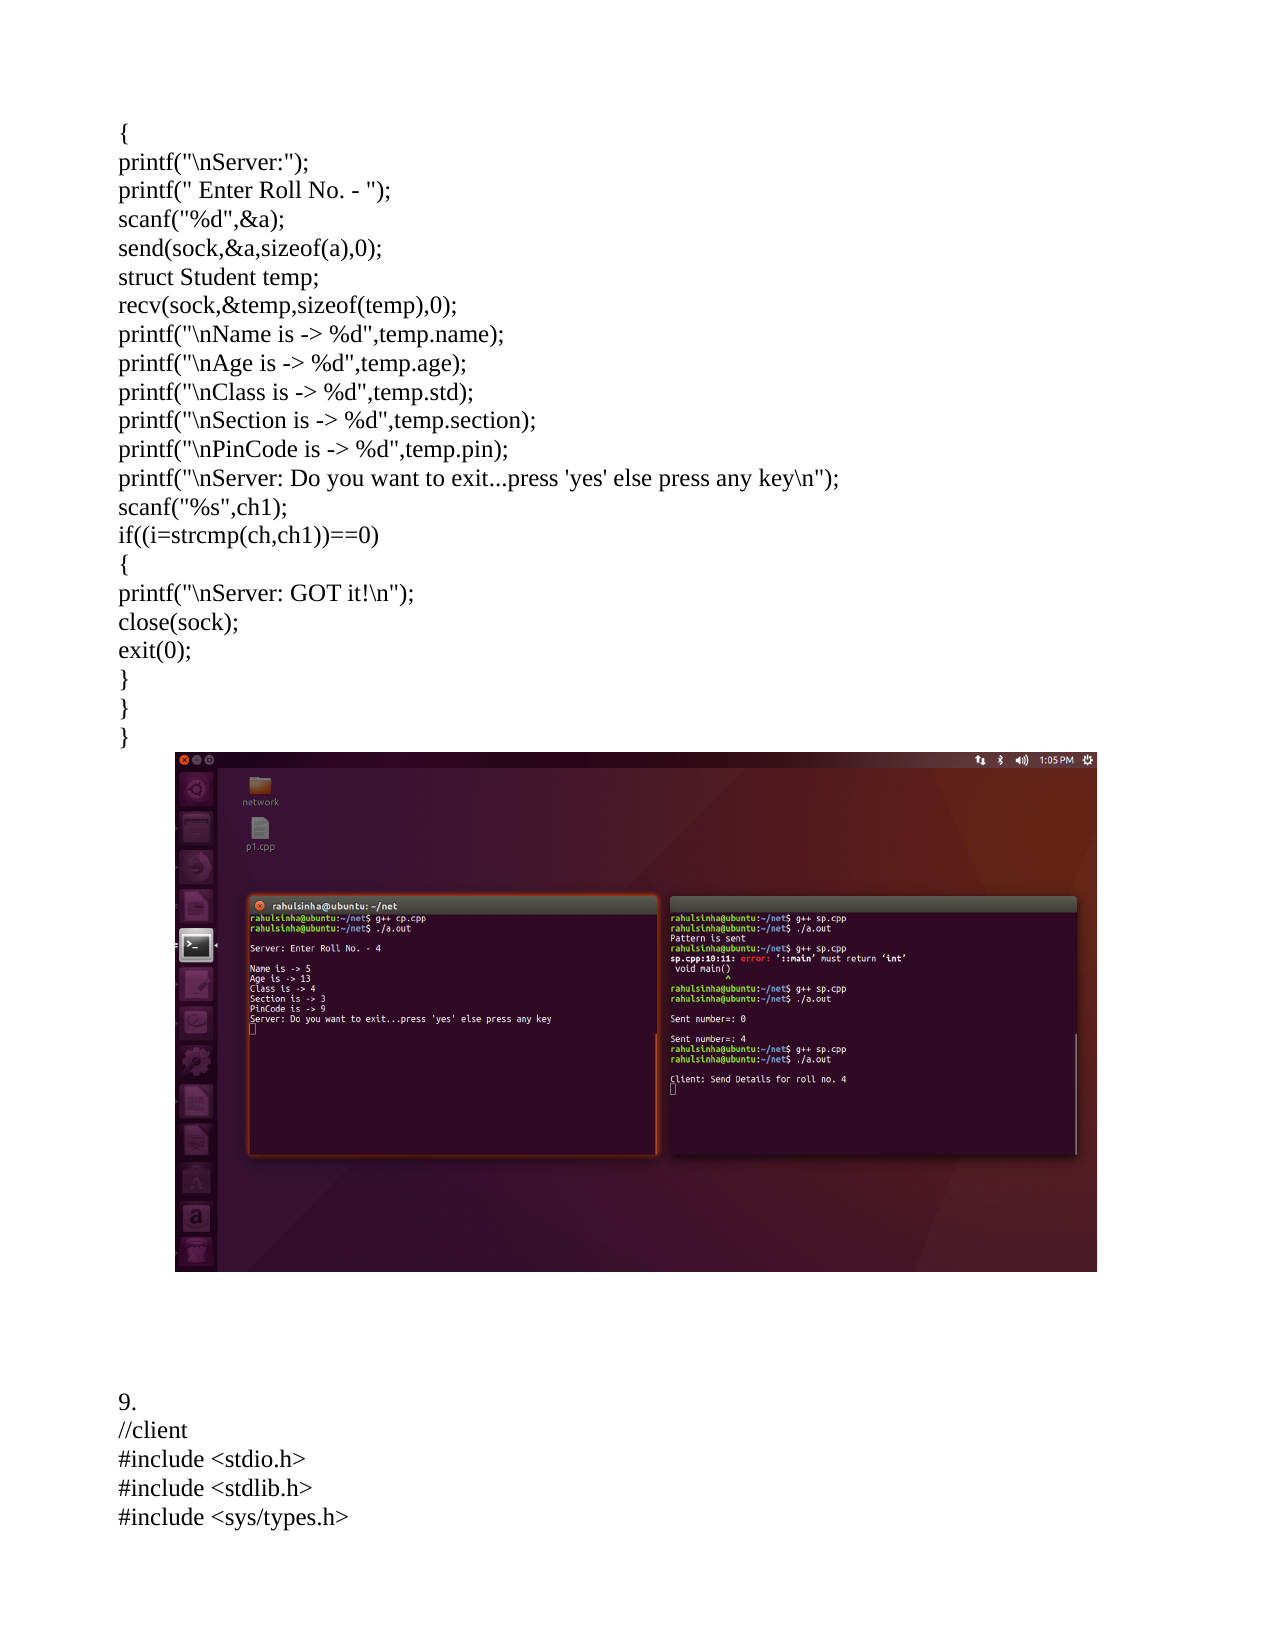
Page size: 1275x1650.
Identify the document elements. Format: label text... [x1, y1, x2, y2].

text { [118, 118, 1157, 147]
text printf("\nServer: GOT it!\n"); [118, 578, 1157, 607]
text printf("\nPinCode is -> %d",temp.pin); [118, 434, 1157, 463]
text printf("\nServer:"); [118, 147, 1157, 176]
text send(sock,&a,sizeof(a),0); [118, 233, 1157, 262]
text printf("\nAge is -> %d",temp.age); [118, 348, 1157, 377]
text } [118, 722, 1157, 751]
text #include <stdio.h> #include <stdlib.h> #include <sys/types.h> [118, 1444, 1157, 1530]
text 9. [118, 1387, 1157, 1415]
text struct Student temp; [118, 262, 1157, 291]
text scanf("%s",ch1); [118, 492, 1157, 521]
text printf("\nSection is -> %d",temp.section); [118, 406, 1157, 434]
text { [118, 549, 1157, 578]
picture [175, 752, 1098, 1272]
text } [118, 693, 1157, 722]
text if((i=strcmp(ch,ch1))==0) [118, 521, 1157, 549]
text printf("\nServer: Do you want to exit...press 'yes' else press any key\n"); [118, 463, 1157, 492]
text //client [118, 1415, 1157, 1444]
text printf("\nName is -> %d",temp.name); [118, 319, 1157, 348]
text } [118, 664, 1157, 693]
text scanf("%d",&a); [118, 204, 1157, 233]
text close(sock); [118, 607, 1157, 636]
text printf("\nClass is -> %d",temp.std); [118, 377, 1157, 406]
text printf(" Enter Roll No. - "); [118, 176, 1157, 204]
text recv(sock,&temp,sizeof(temp),0); [118, 291, 1157, 319]
text exit(0); [118, 636, 1157, 664]
